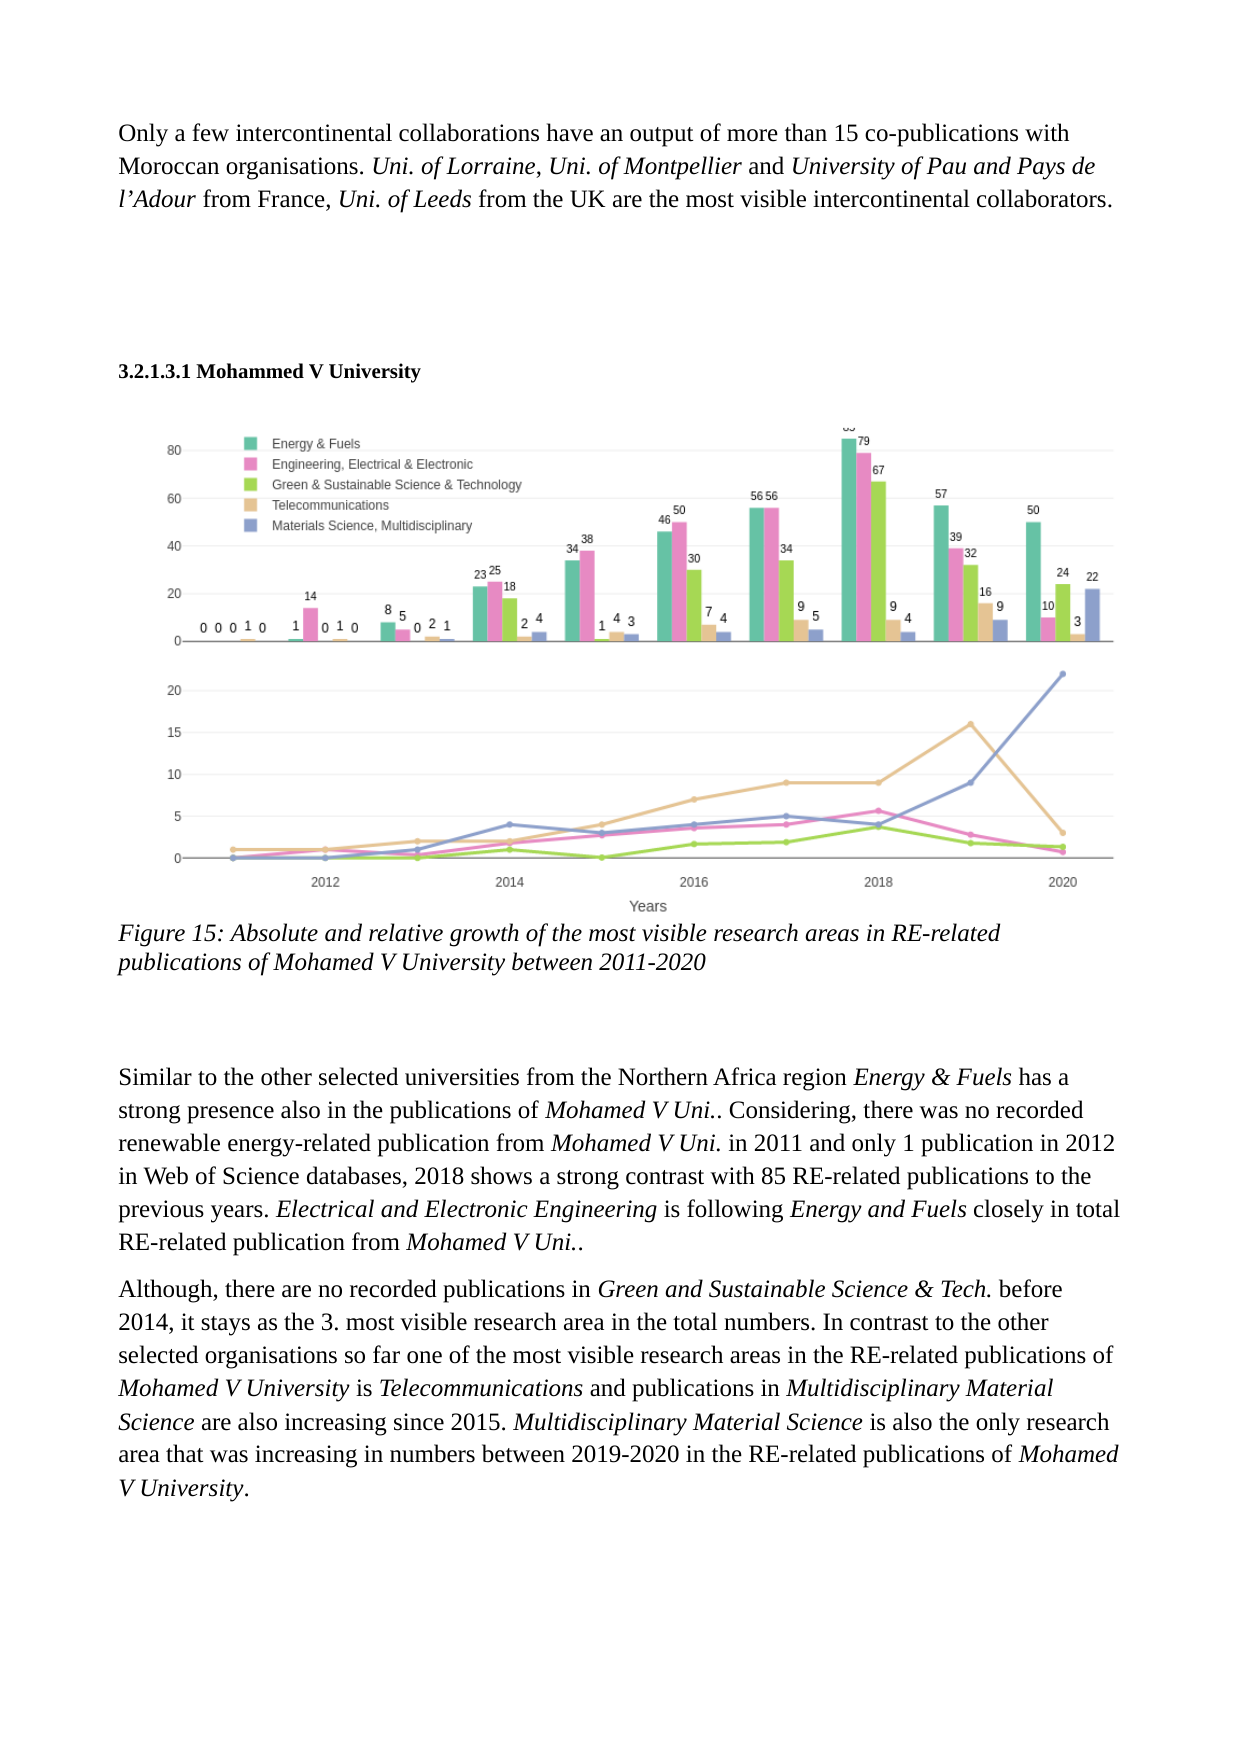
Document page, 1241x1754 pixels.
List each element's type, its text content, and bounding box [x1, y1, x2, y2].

text Similar to the other selected universities from the Northern Africa region Energy & Fuels has a strong presence also in the publications of Mohamed V Uni.. Considering, there was no recorded renewable energy-related publication from Mohamed V Uni. in 2011 and only 1 publication in 2012 in Web of Science databases, 2018 shows a strong contrast with 85 RE-related publications to the previous years. Electrical and Electronic Engineering is following Energy and Fuels closely in total RE-related publication from Mohamed V Uni.. [118, 1062, 1122, 1256]
picture [118, 402, 1123, 918]
subtitle 3.2.1.3.1 Mohammed V University [118, 359, 1122, 383]
text Figure 15: Absolute and relative growth of the most visible research areas in RE-related publications of Mohamed V University between 2011-2020 [118, 918, 1122, 976]
text Although, there are no recorded publications in Green and Sustainable Science & Tech. before 2014, it stays as the 3. most visible research area in the total numbers. In contrast to the other selected organisations so far one of the most visible research areas in the RE-related publications of Mohamed V University is Telecommunications and publications in Multidisciplinary Material Science are also increasing since 2015. Multidisciplinary Material Science is also the only research area that was increasing in numbers between 2019-2020 in the RE-related publications of Mohamed V University. [118, 1274, 1122, 1501]
text Only a few intercontinental collaborations have an output of more than 15 co-publications with Moroccan organisations. Uni. of Lorraine, Uni. of Montpellier and University of Pau and Pays de l’Adour from France, Uni. of Leeds from the UK are the most visible intercontinental collaborators. [118, 118, 1122, 213]
